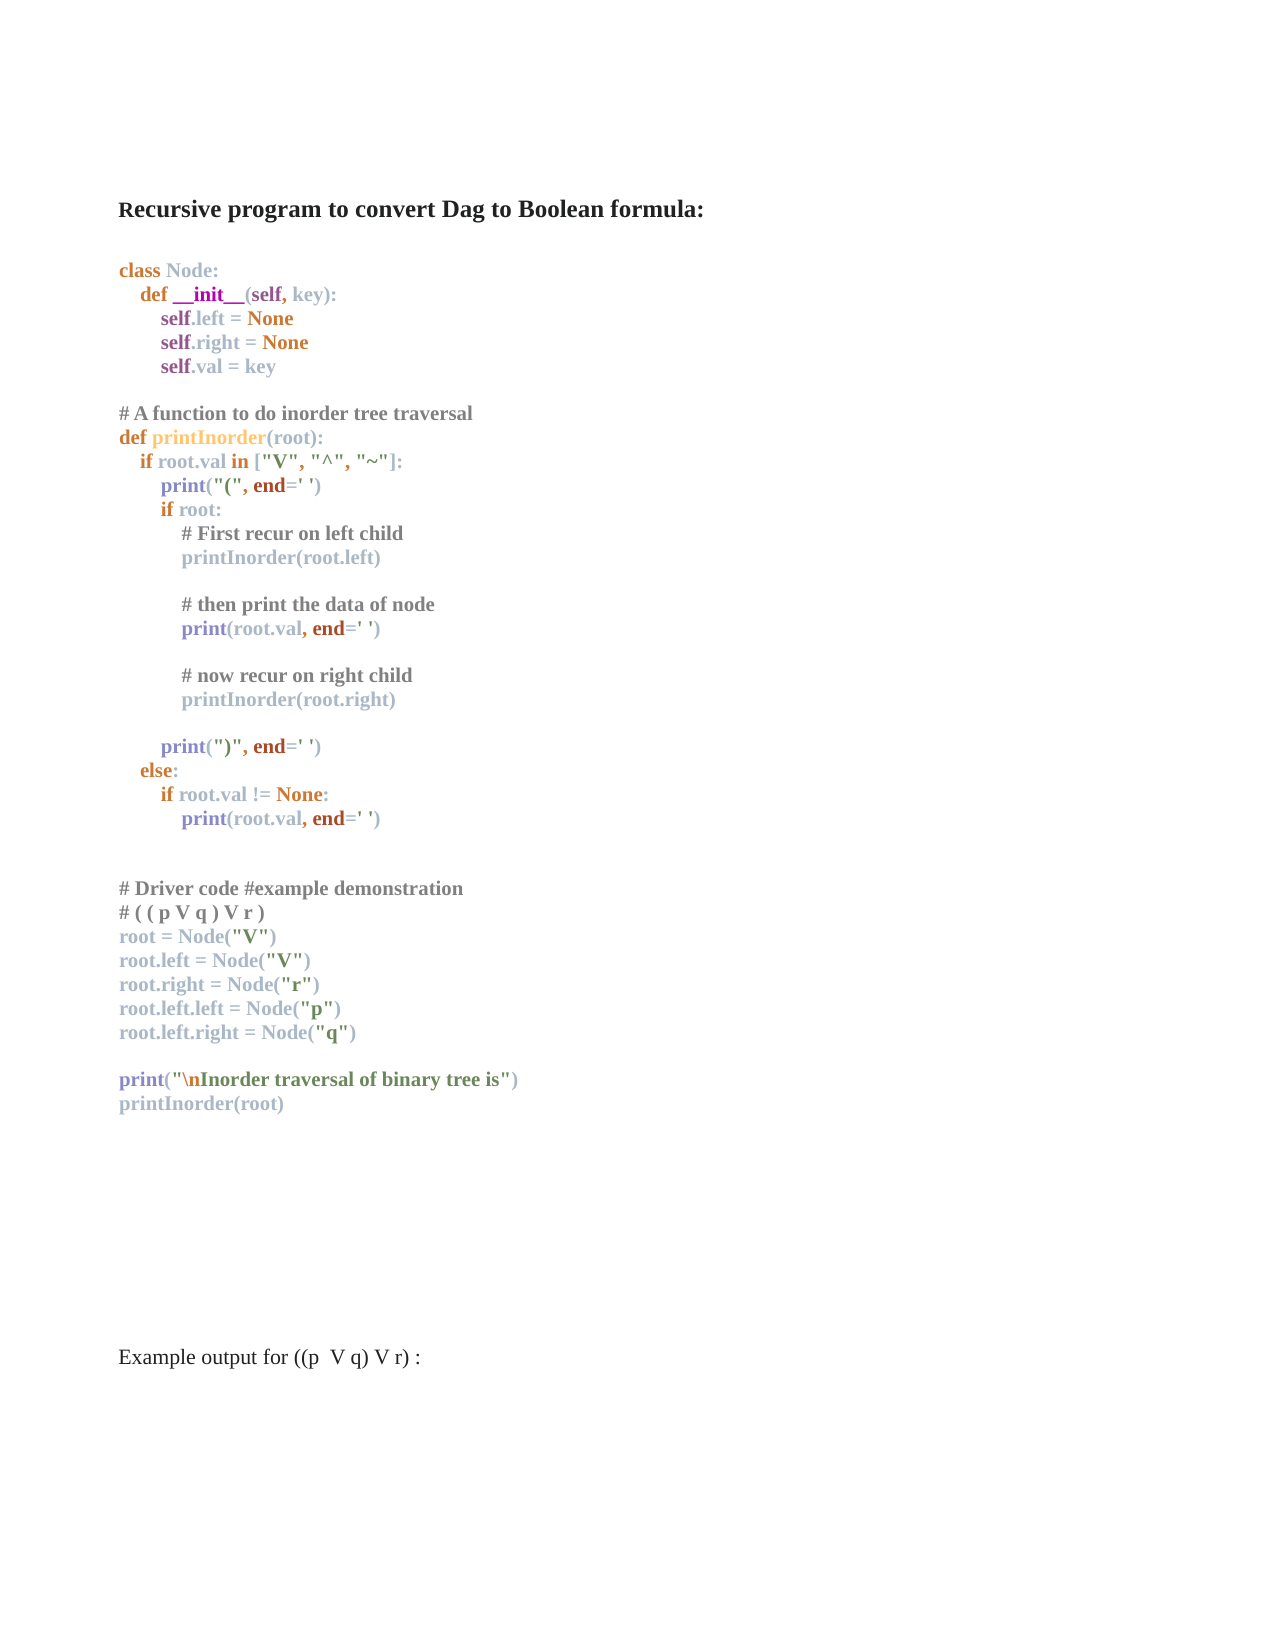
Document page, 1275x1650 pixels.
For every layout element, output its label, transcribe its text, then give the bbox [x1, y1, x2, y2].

text Example output for ((p V q) V r) : [118, 1344, 1157, 1398]
list Recursive program to convert Dag to Boolean formula: [118, 118, 1157, 222]
